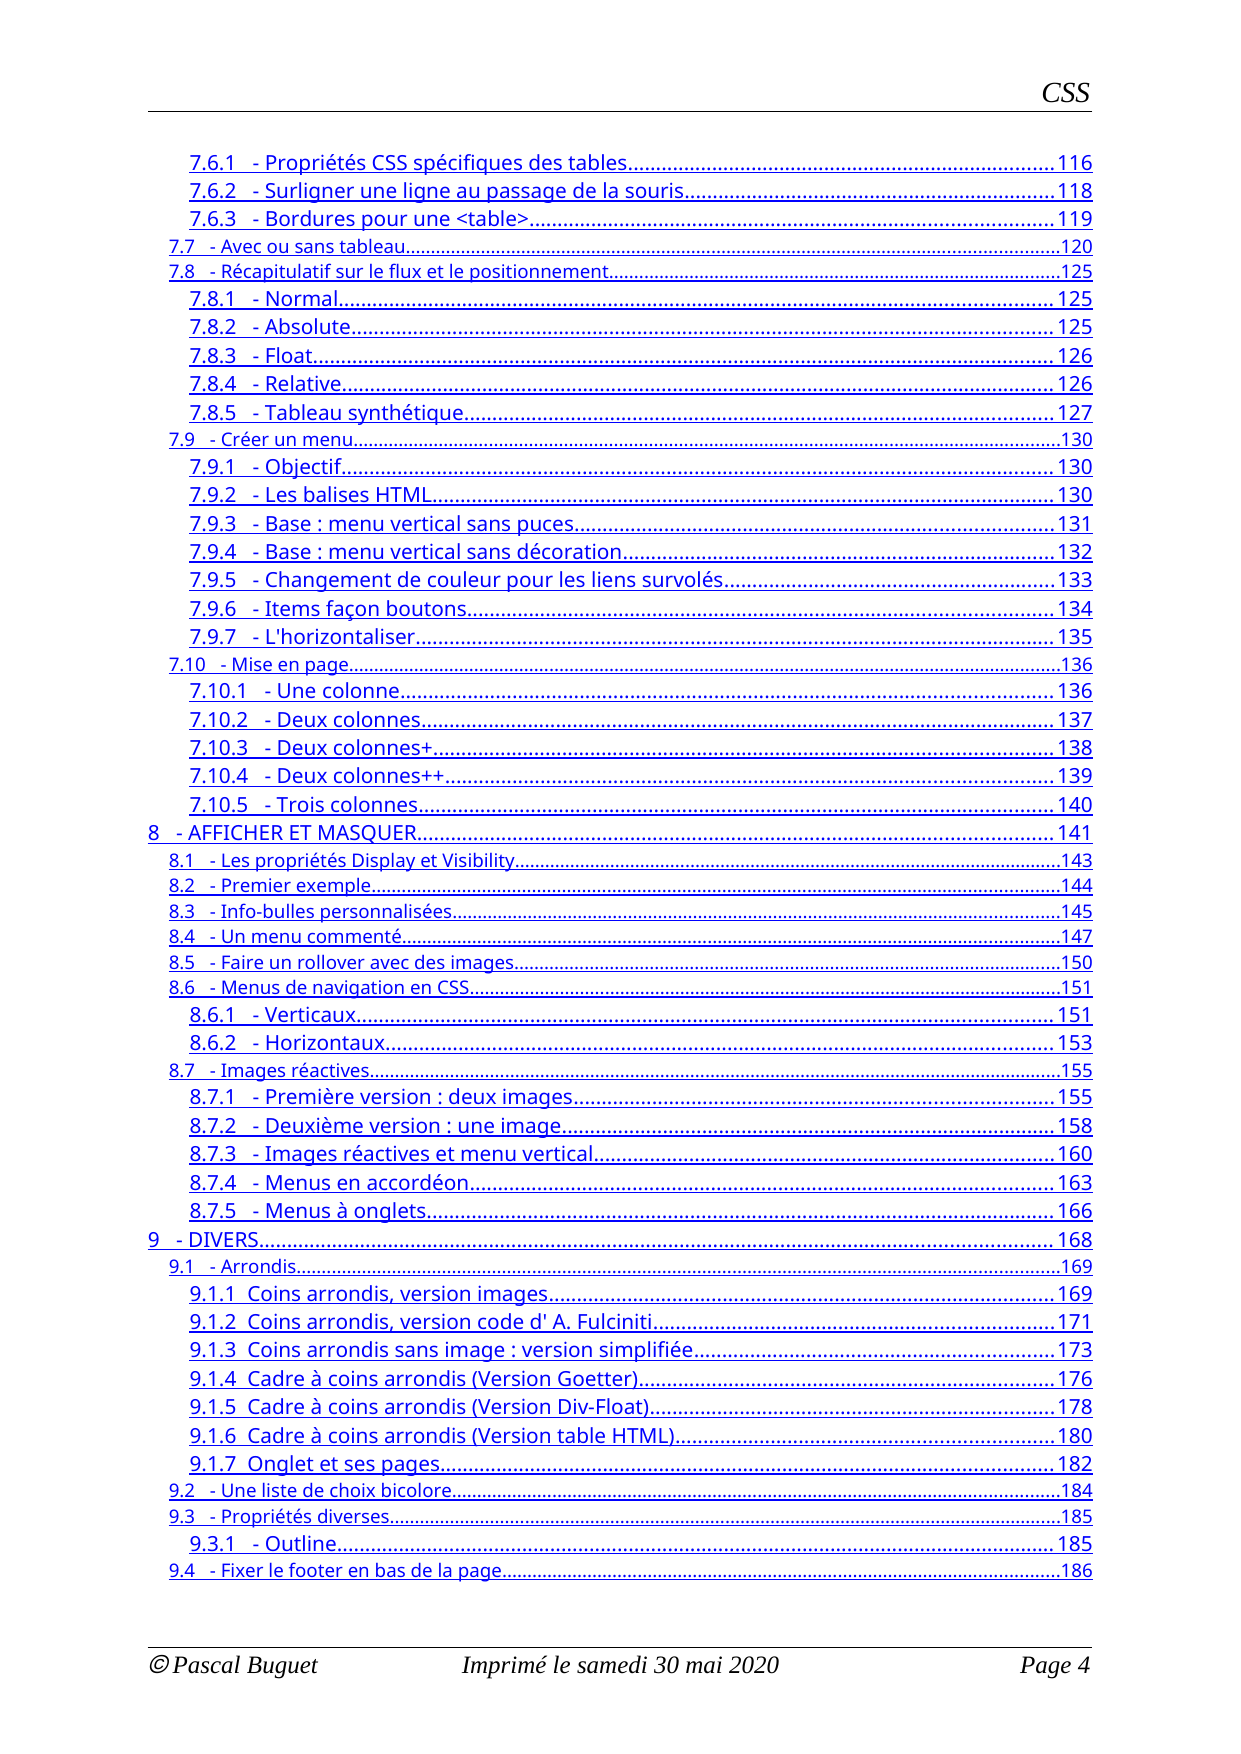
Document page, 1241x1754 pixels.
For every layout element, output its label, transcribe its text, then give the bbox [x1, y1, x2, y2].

text 7.8 - Récapitulatif sur le flux et le positionnement 125 [168, 258, 1092, 280]
text 7.6.3 - Bordures pour une <table> 119 [189, 204, 1092, 229]
text 9.3 - Propriétés diverses 185 [168, 1503, 1092, 1525]
text 7.9.7 - L'horizontaliser 135 [189, 622, 1092, 647]
text 9.4 - Fixer le footer en bas de la page 186 [168, 1557, 1092, 1579]
text 8.5 - Faire un rollover avec des images 150 [168, 949, 1092, 971]
text 8.1 - Les propriétés Display et Visibility 143 [168, 847, 1092, 869]
text 7.10.5 - Trois colonnes 140 [189, 790, 1092, 814]
text 7.10.1 - Une colonne 136 [189, 676, 1092, 701]
text 9.1.4 Cadre à coins arrondis (Version Goetter) 176 [189, 1364, 1092, 1388]
text 9.1.2 Coins arrondis, version code d' A. Fulciniti 171 [189, 1307, 1092, 1331]
text 7.8.4 - Relative 126 [189, 369, 1092, 393]
text 7.7 - Avec ou sans tableau 120 [168, 233, 1092, 255]
text 7.9.1 - Objectif 130 [189, 452, 1092, 476]
text 8.7.3 - Images réactives et menu vertical 160 [189, 1139, 1092, 1163]
text 9.2 - Une liste de choix bicolore 184 [168, 1478, 1092, 1499]
text 8.6 - Menus de navigation en CSS 151 [168, 974, 1092, 996]
text 7.10 - Mise en page 136 [168, 651, 1092, 673]
text 9.1.5 Cadre à coins arrondis (Version Div-Float) 178 [189, 1392, 1092, 1417]
text 8.7.1 - Première version : deux images 155 [189, 1082, 1092, 1107]
text 8.7.2 - Deuxième version : une image 158 [189, 1111, 1092, 1135]
text 8.6.2 - Horizontaux 153 [189, 1028, 1092, 1053]
text 7.10.3 - Deux colonnes+ 138 [189, 733, 1092, 757]
text 7.9.2 - Les balises HTML 130 [189, 480, 1092, 504]
text 7.6.2 - Surligner une ligne au passage de la souris 118 [189, 176, 1092, 200]
text 8.7.4 - Menus en accordéon 163 [189, 1168, 1092, 1192]
text 9.1 - Arrondis 169 [168, 1253, 1092, 1275]
text 7.9.6 - Items façon boutons 134 [189, 594, 1092, 618]
text 9.1.6 Cadre à coins arrondis (Version table HTML) 180 [189, 1421, 1092, 1445]
text 7.8.5 - Tableau synthétique 127 [189, 398, 1092, 422]
text 7.8.1 - Normal 125 [189, 284, 1092, 308]
text 8.3 - Info-bulles personnalisées 145 [168, 898, 1092, 920]
text 7.6.1 - Propriétés CSS spécifiques des tables 116 [189, 148, 1092, 172]
text 8 - AFFICHER ET MASQUER 141 [148, 818, 1092, 843]
text 7.9 - Créer un menu 130 [168, 426, 1092, 448]
text 7.9.4 - Base : menu vertical sans décoration 132 [189, 537, 1092, 561]
text 8.7.5 - Menus à onglets 166 [189, 1196, 1092, 1220]
text 9.3.1 - Outline 185 [189, 1529, 1092, 1553]
text 9 - DIVERS 168 [148, 1225, 1092, 1249]
text 7.10.2 - Deux colonnes 137 [189, 705, 1092, 729]
text 8.4 - Un menu commenté 147 [168, 923, 1092, 945]
text 7.8.2 - Absolute 125 [189, 312, 1092, 337]
text 9.1.1 Coins arrondis, version images 169 [189, 1279, 1092, 1303]
text 8.6.1 - Verticaux 151 [189, 1000, 1092, 1024]
text 8.7 - Images réactives 155 [168, 1057, 1092, 1079]
text 7.10.4 - Deux colonnes++ 139 [189, 762, 1092, 786]
text 7.9.5 - Changement de couleur pour les liens survolés 133 [189, 566, 1092, 590]
text 9.1.3 Coins arrondis sans image : version simplifiée 173 [189, 1336, 1092, 1360]
text 9.1.7 Onglet et ses pages 182 [189, 1449, 1092, 1473]
text 8.2 - Premier exemple 144 [168, 872, 1092, 894]
text 7.8.3 - Float 126 [189, 341, 1092, 365]
text 7.9.3 - Base : menu vertical sans puces 131 [189, 509, 1092, 533]
